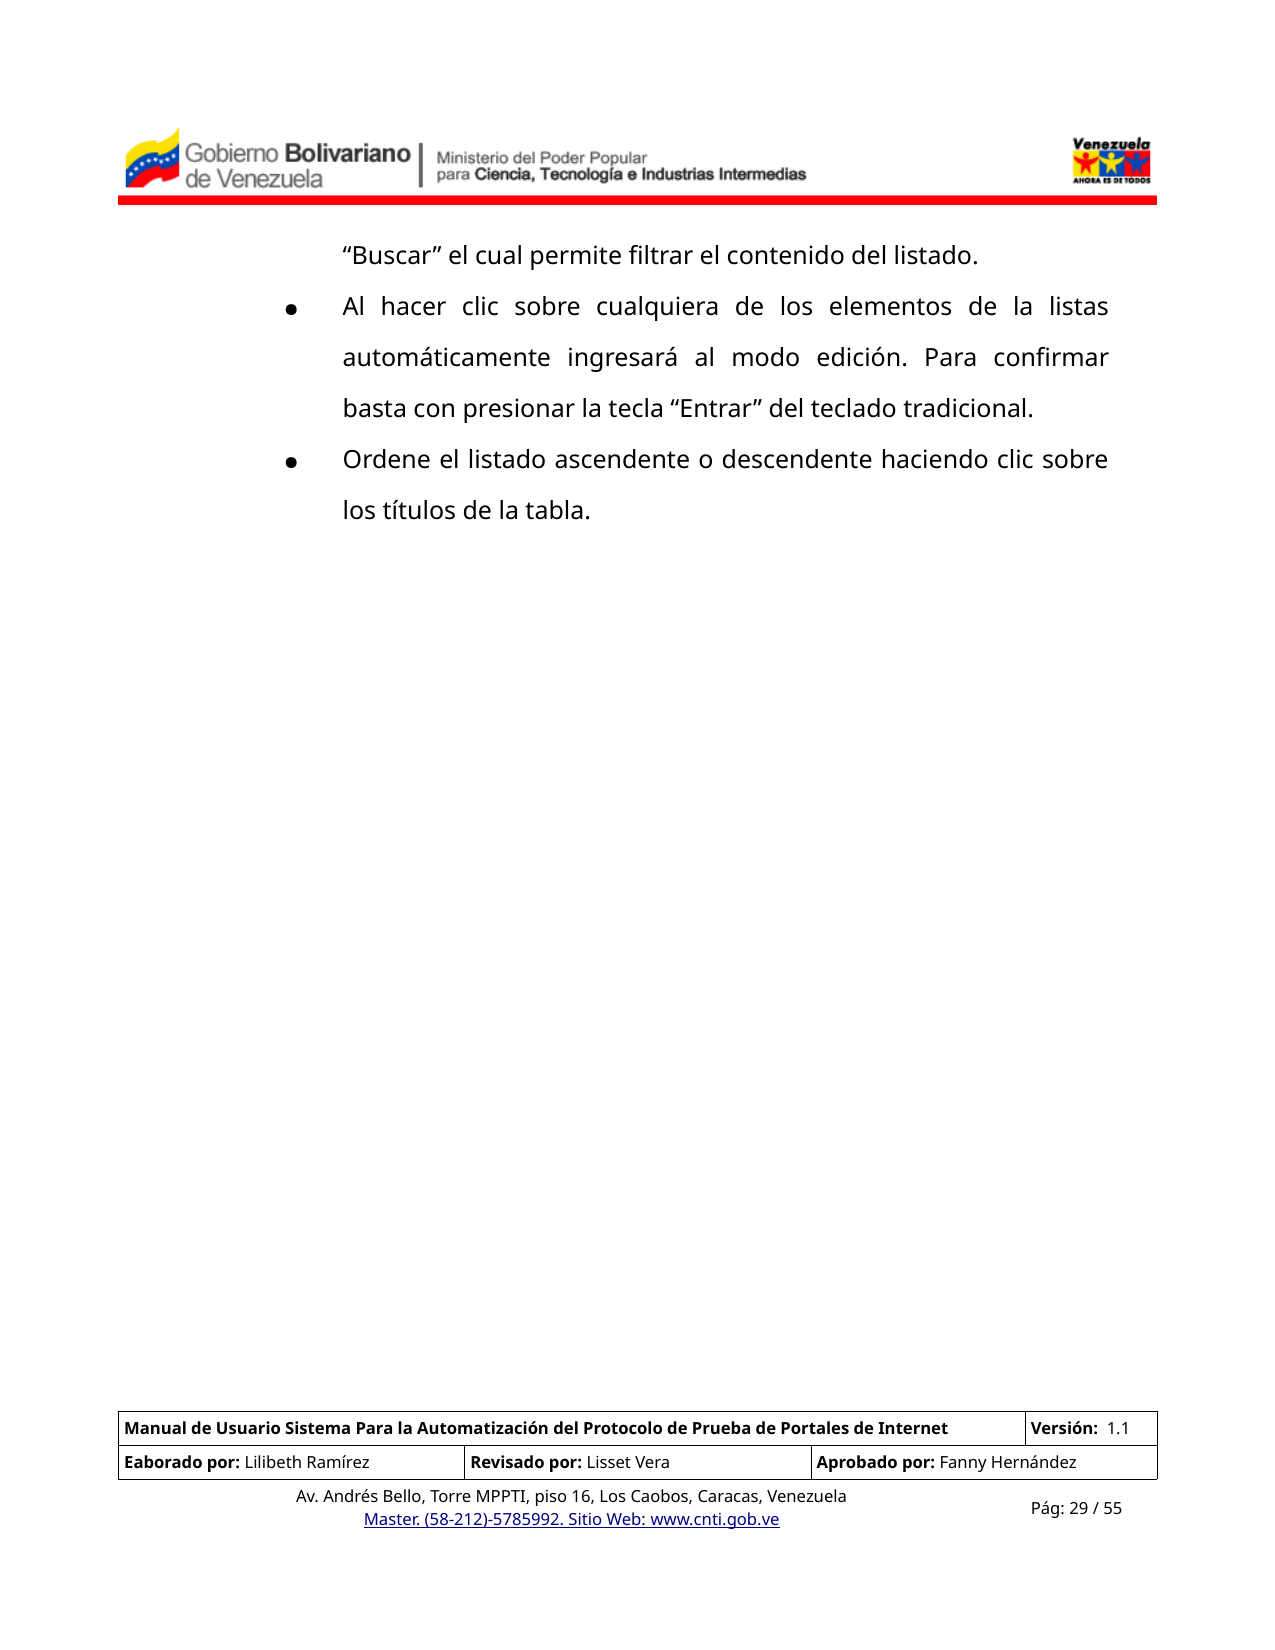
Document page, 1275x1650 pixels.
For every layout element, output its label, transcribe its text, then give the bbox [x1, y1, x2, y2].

list Ordene el listado ascendente o descendente haciendo clic sobre los títulos de la tabla. [283, 442, 1109, 527]
list “Buscar” el cual permite filtrar el contenido del listado. [283, 238, 1109, 272]
picture [118, 119, 1157, 205]
list Al hacer clic sobre cualquiera de los elementos de la listas automáticamente ingresará al modo edición. Para confirmar basta con presionar la tecla “Entrar” del teclado tradicional. [283, 289, 1109, 425]
